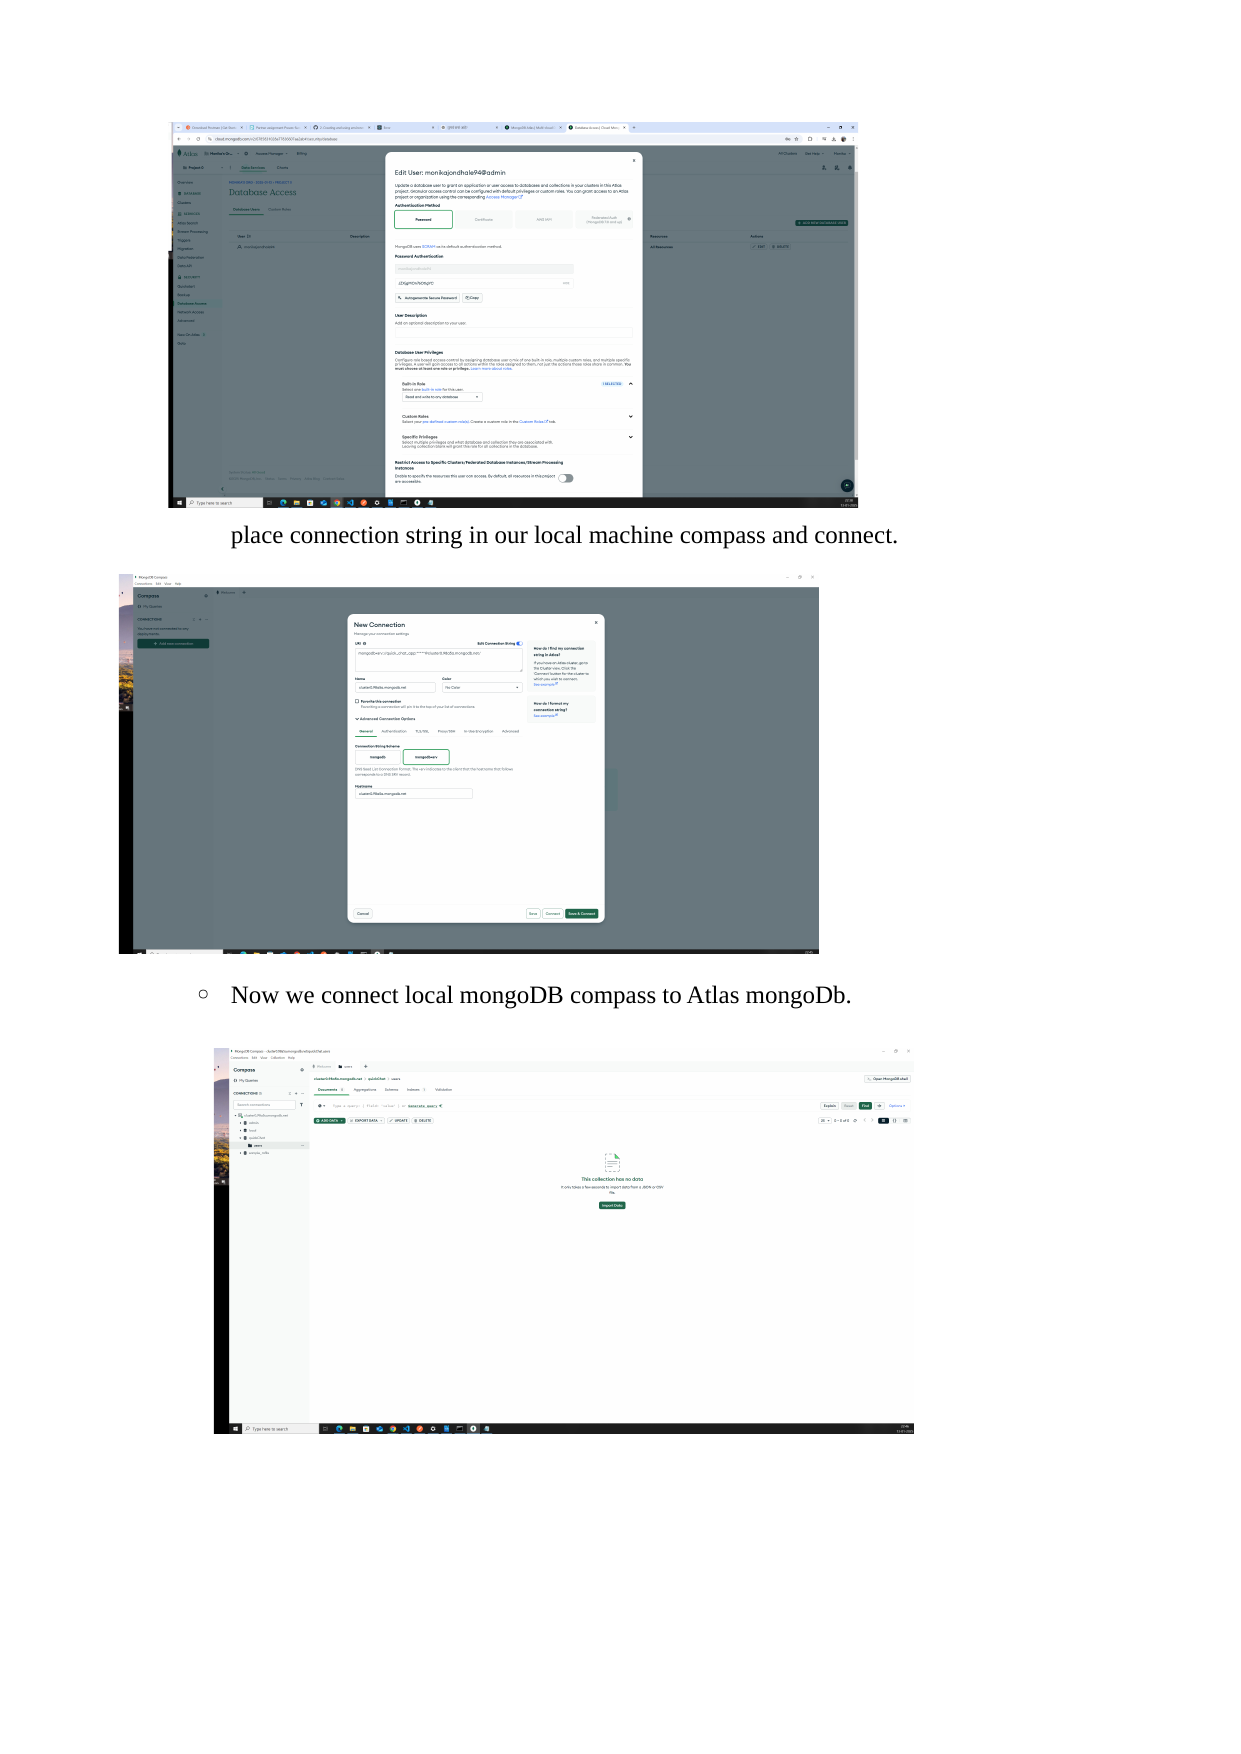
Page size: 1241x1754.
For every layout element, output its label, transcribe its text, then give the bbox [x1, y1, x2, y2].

text [118, 1225, 1122, 1584]
list place connection string in our local machine compass and connect. [193, 247, 1122, 966]
list Now we connect local mongoDB compass to Atlas mongoDb. [193, 981, 1122, 1167]
